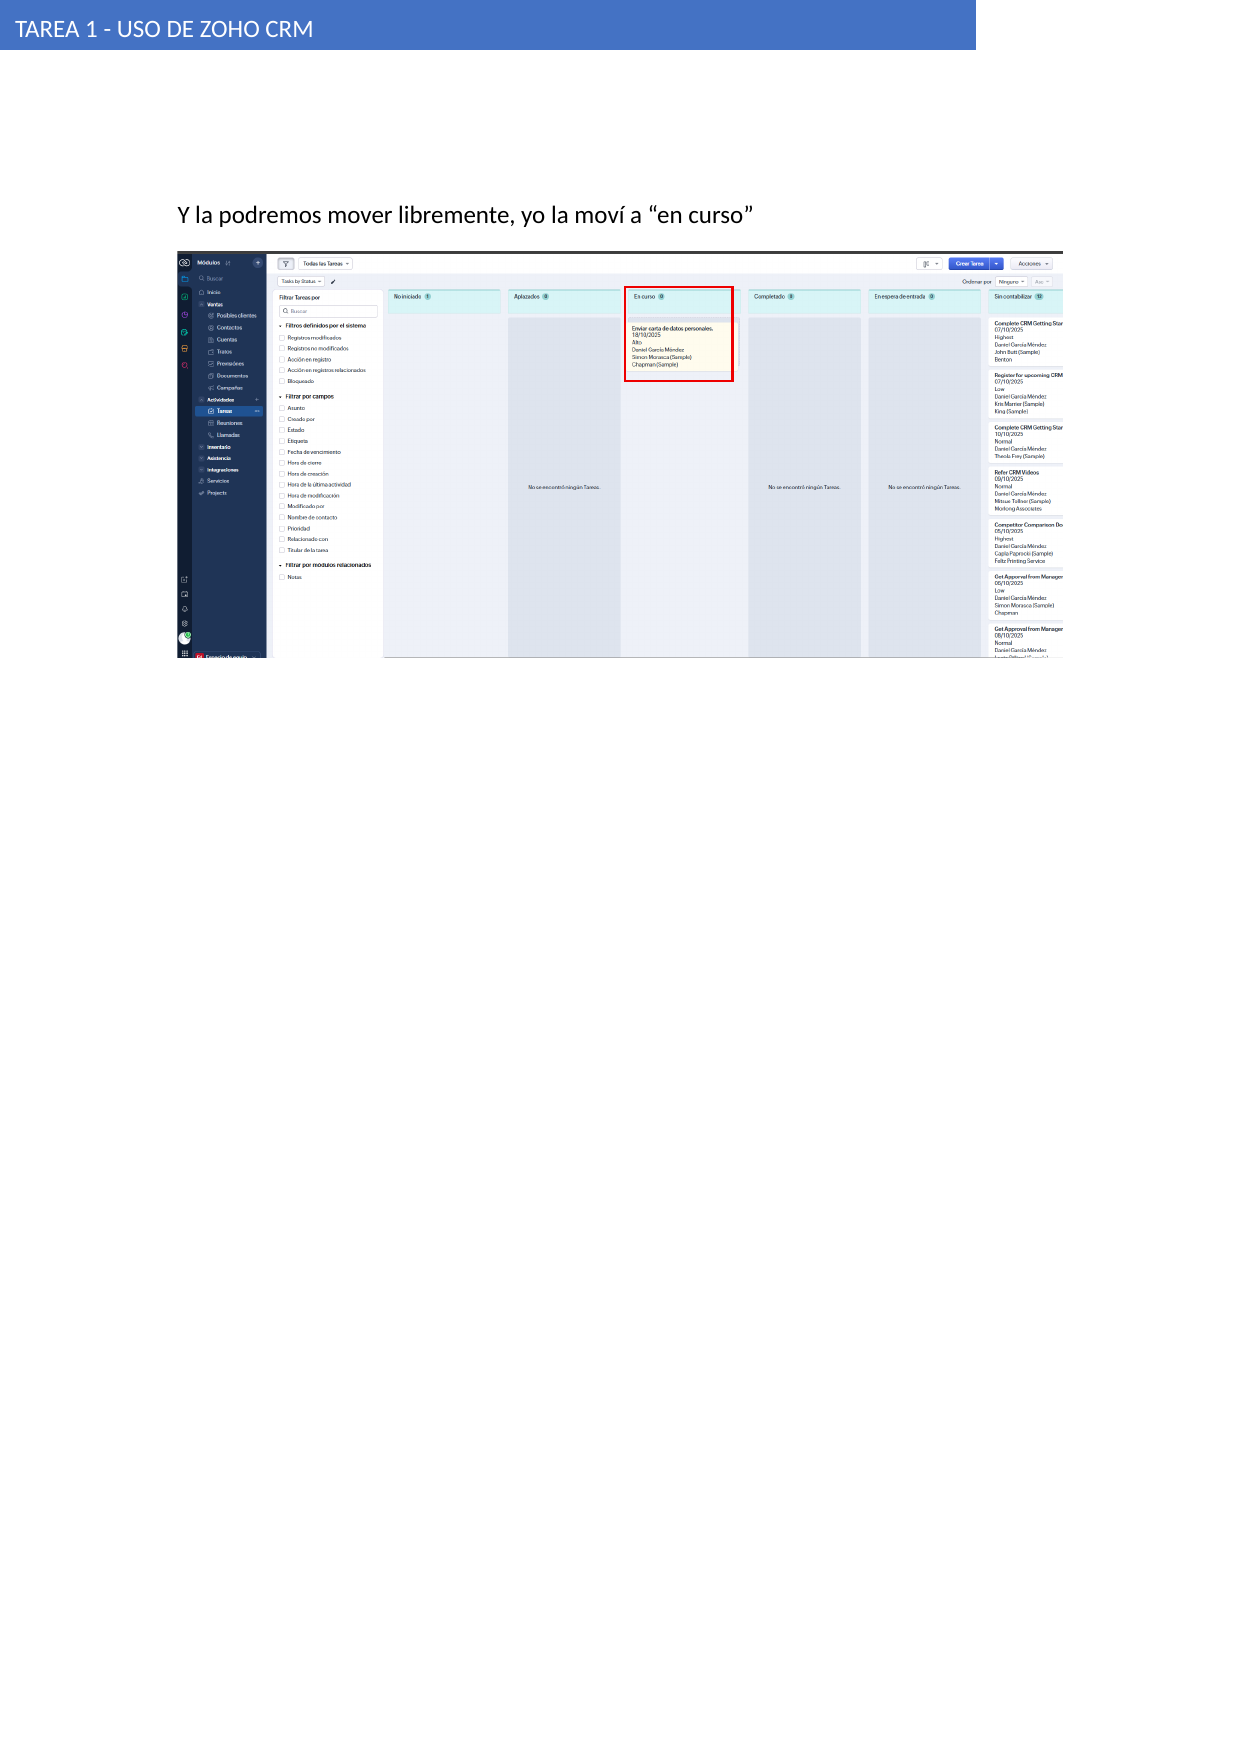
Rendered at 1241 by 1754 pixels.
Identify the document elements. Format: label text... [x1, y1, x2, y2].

text Y la podremos mover libremente, yo la moví a “en curso” [177, 199, 1063, 230]
